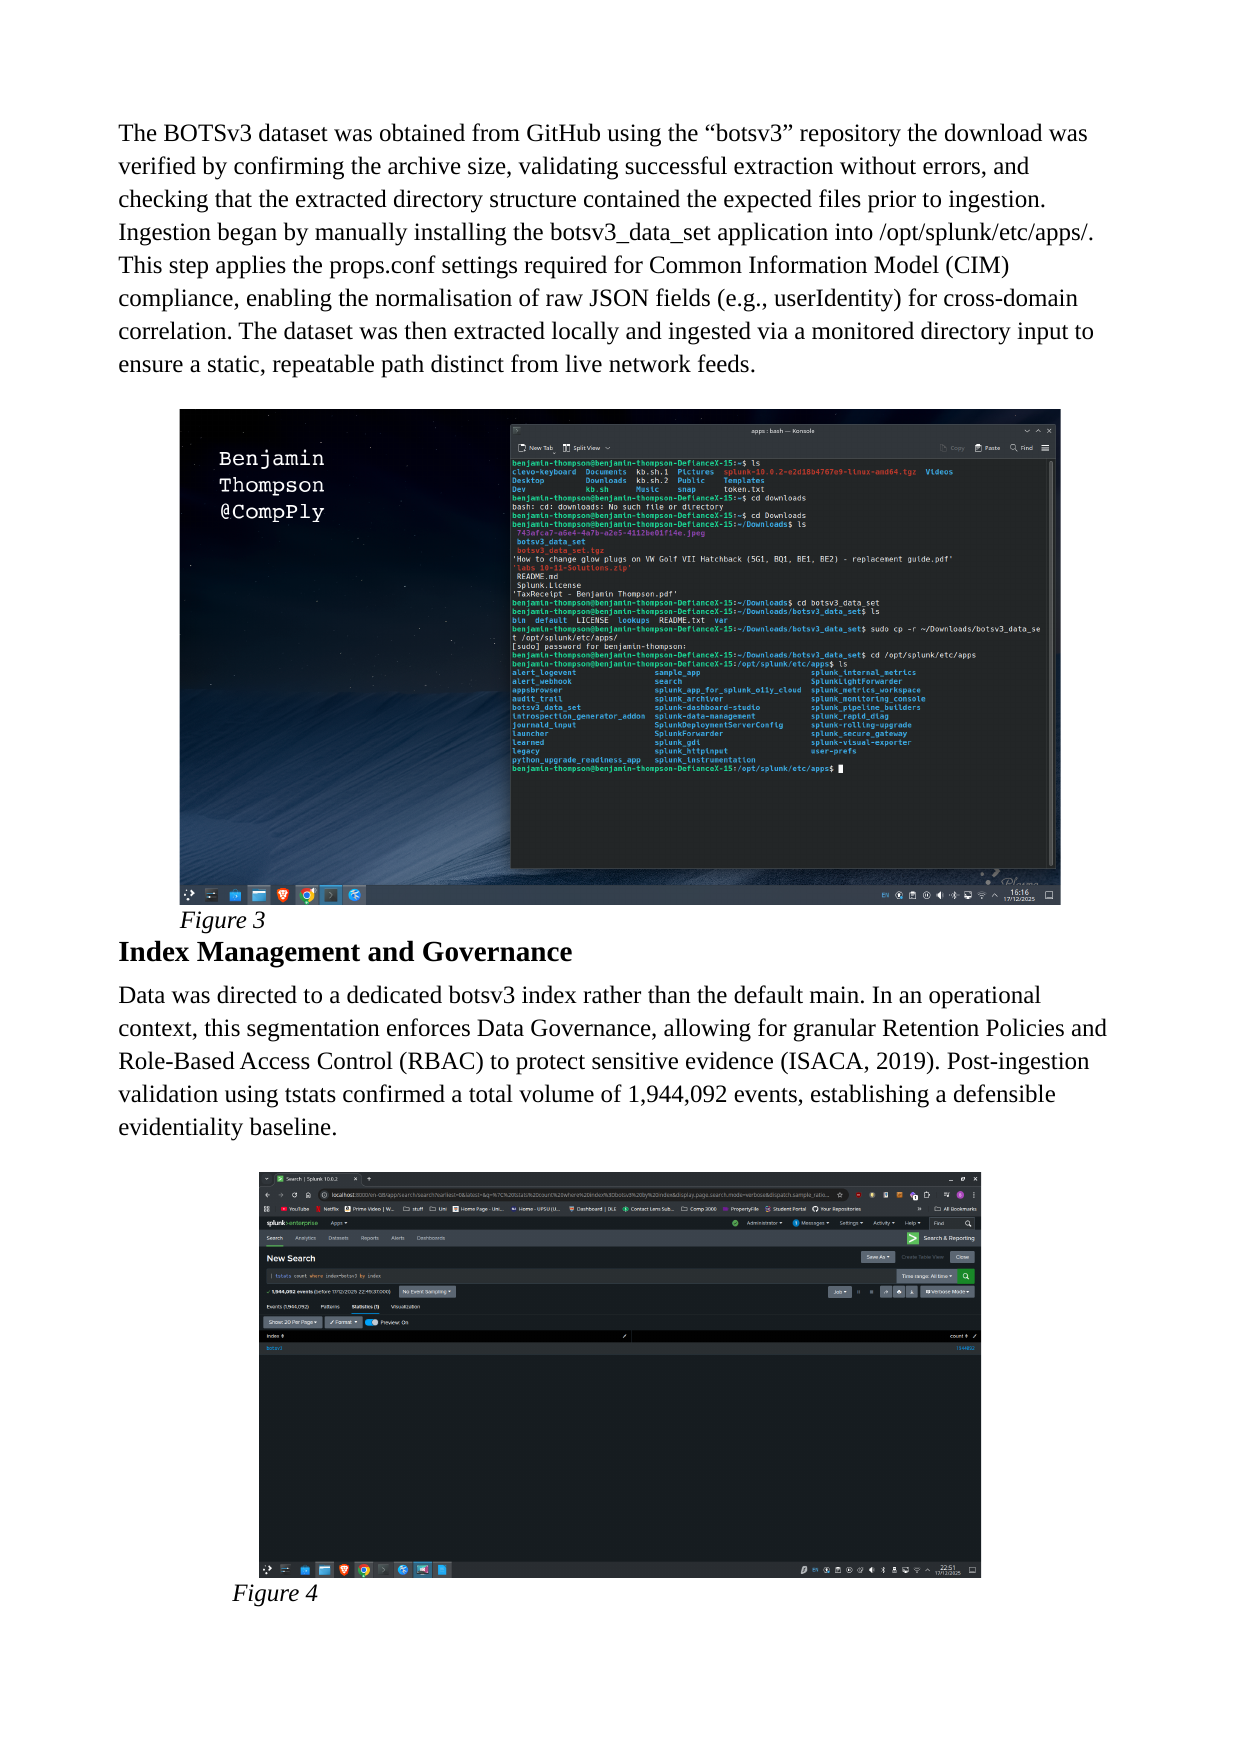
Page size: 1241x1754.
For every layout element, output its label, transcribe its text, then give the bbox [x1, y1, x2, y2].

text Figure 4 [232, 1172, 1008, 1607]
subtitle [179, 397, 1061, 409]
text Figure 3 [179, 905, 1061, 934]
picture [179, 409, 1061, 905]
subtitle Index Management and Governance [118, 411, 1122, 967]
text The BOTSv3 dataset was obtained from GitHub using the “botsv3” repository the download was verified by confirming the archive size, validating successful extraction without errors, and checking that the extracted directory structure contained the expected files prior to ingestion. Ingestion began by manually installing the botsv3_data_set application into /opt/splunk/etc/apps/. This step applies the props.conf settings required for Common Information Model (CIM) compliance, enabling the normalisation of raw JSON fields (e.g., userIdentity) for cross-domain correlation. The dataset was then extracted locally and ingested via a monitored directory input to ensure a static, repeatable path distinct from live network feeds. [118, 118, 1122, 378]
picture [259, 1172, 982, 1578]
text Data was directed to a dedicated botsv3 index rather than the default main. In an operational context, this segmentation enforces Data Governance, allowing for granular Retention Policies and Role-Based Access Control (RBAC) to protect sensitive evidence (ISACA, 2019). Post-ingestion validation using tstats confirmed a total volume of 1,944,092 events, establishing a defensible evidentiality baseline. [118, 980, 1122, 1141]
